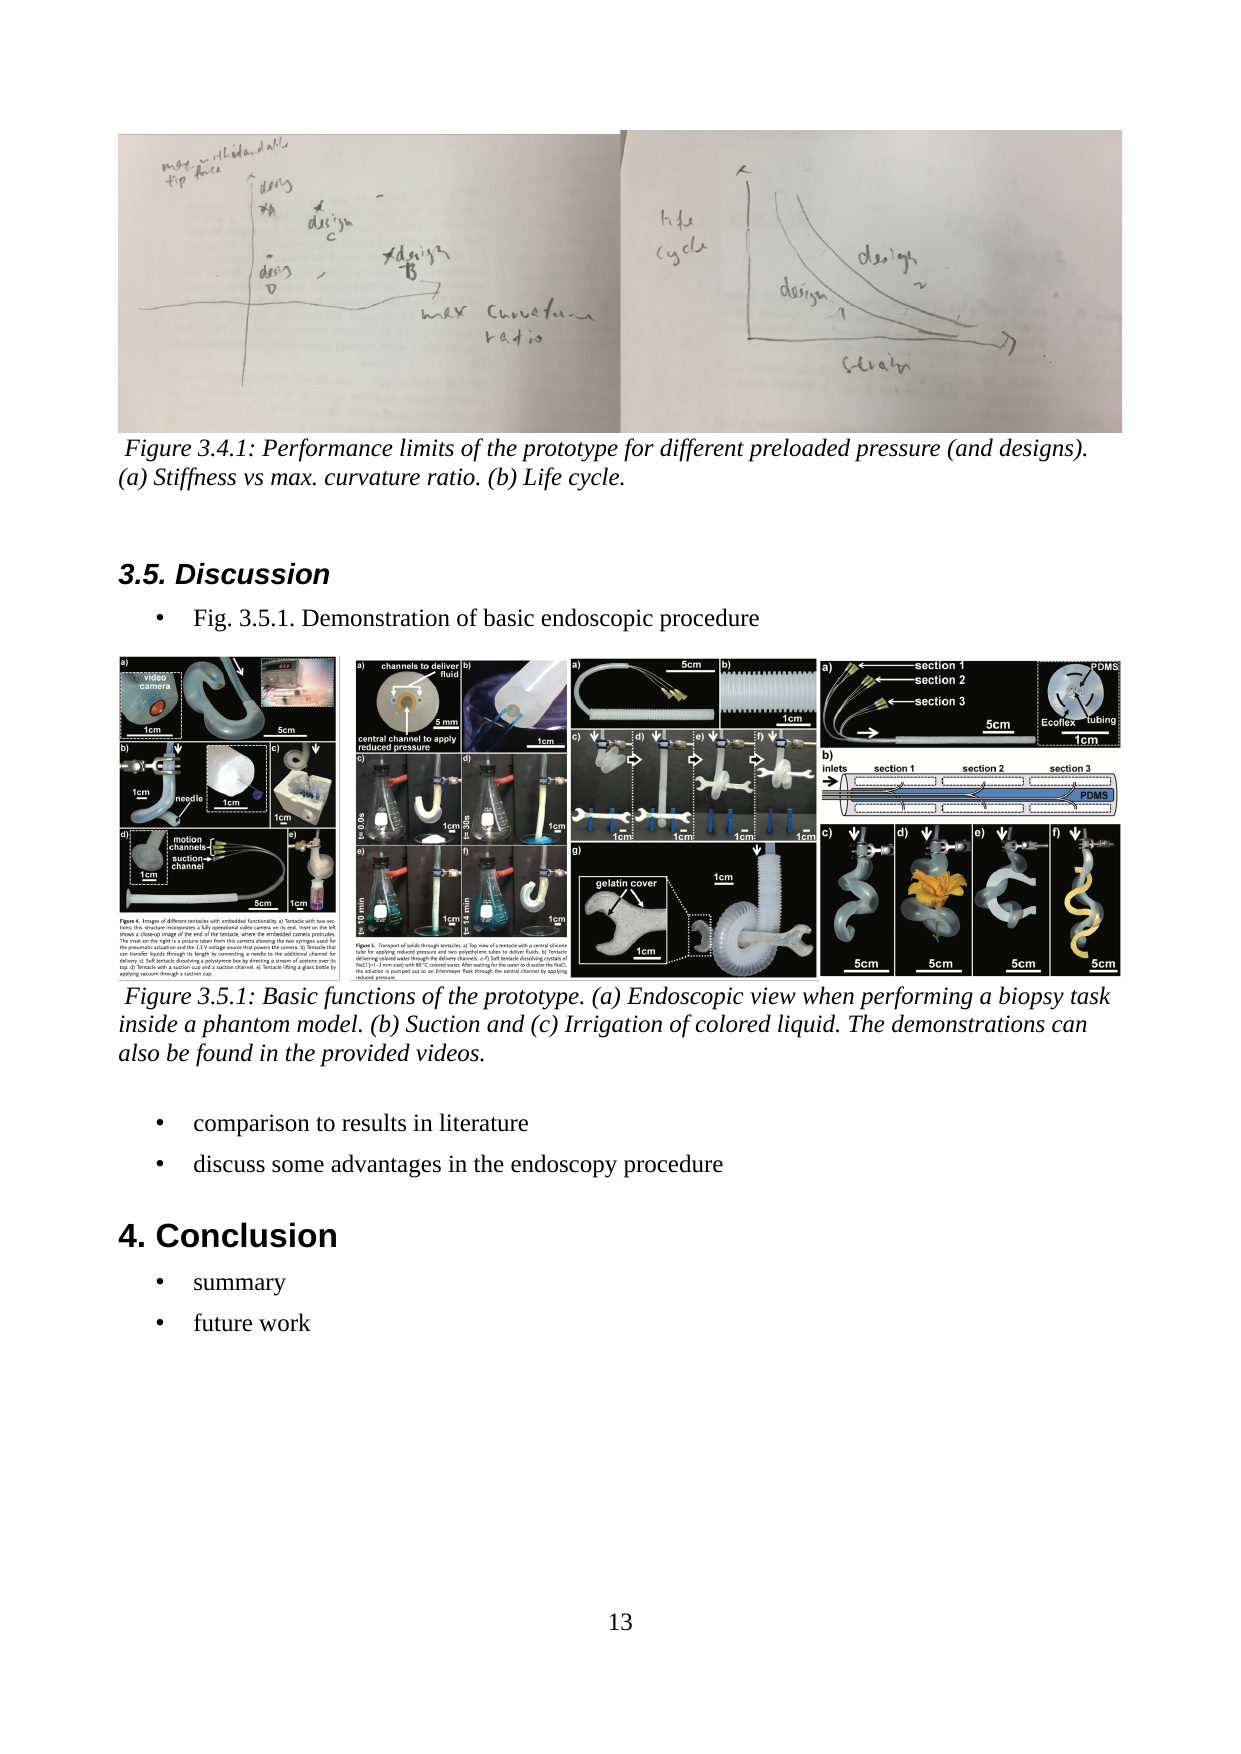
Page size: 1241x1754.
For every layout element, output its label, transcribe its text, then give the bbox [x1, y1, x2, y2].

list Figure 3.4.1: Performance limits of the prototype for different preloaded pressure (and designs). (a) Stiffness vs max. curvature ratio. (b) Life cycle. [118, 433, 1122, 491]
subtitle Discussion [118, 557, 1122, 590]
list future work [156, 1308, 1122, 1337]
subtitle Conclusion [118, 1216, 1122, 1254]
list Figure 3.5.1: Basic functions of the prototype. (a) Endoscopic view when performing a biopsy task inside a phantom model. (b) Suction and (c) Irrigation of colored liquid. The demonstrations can also be found in the provided videos. [118, 657, 1122, 1067]
list comparison to results in literature [156, 1108, 1122, 1137]
list Fig. 3.5.1. Demonstration of basic endoscopic procedure [156, 603, 1122, 632]
list discuss some advantages in the endoscopy procedure [156, 1149, 1122, 1178]
list summary [156, 1267, 1122, 1296]
